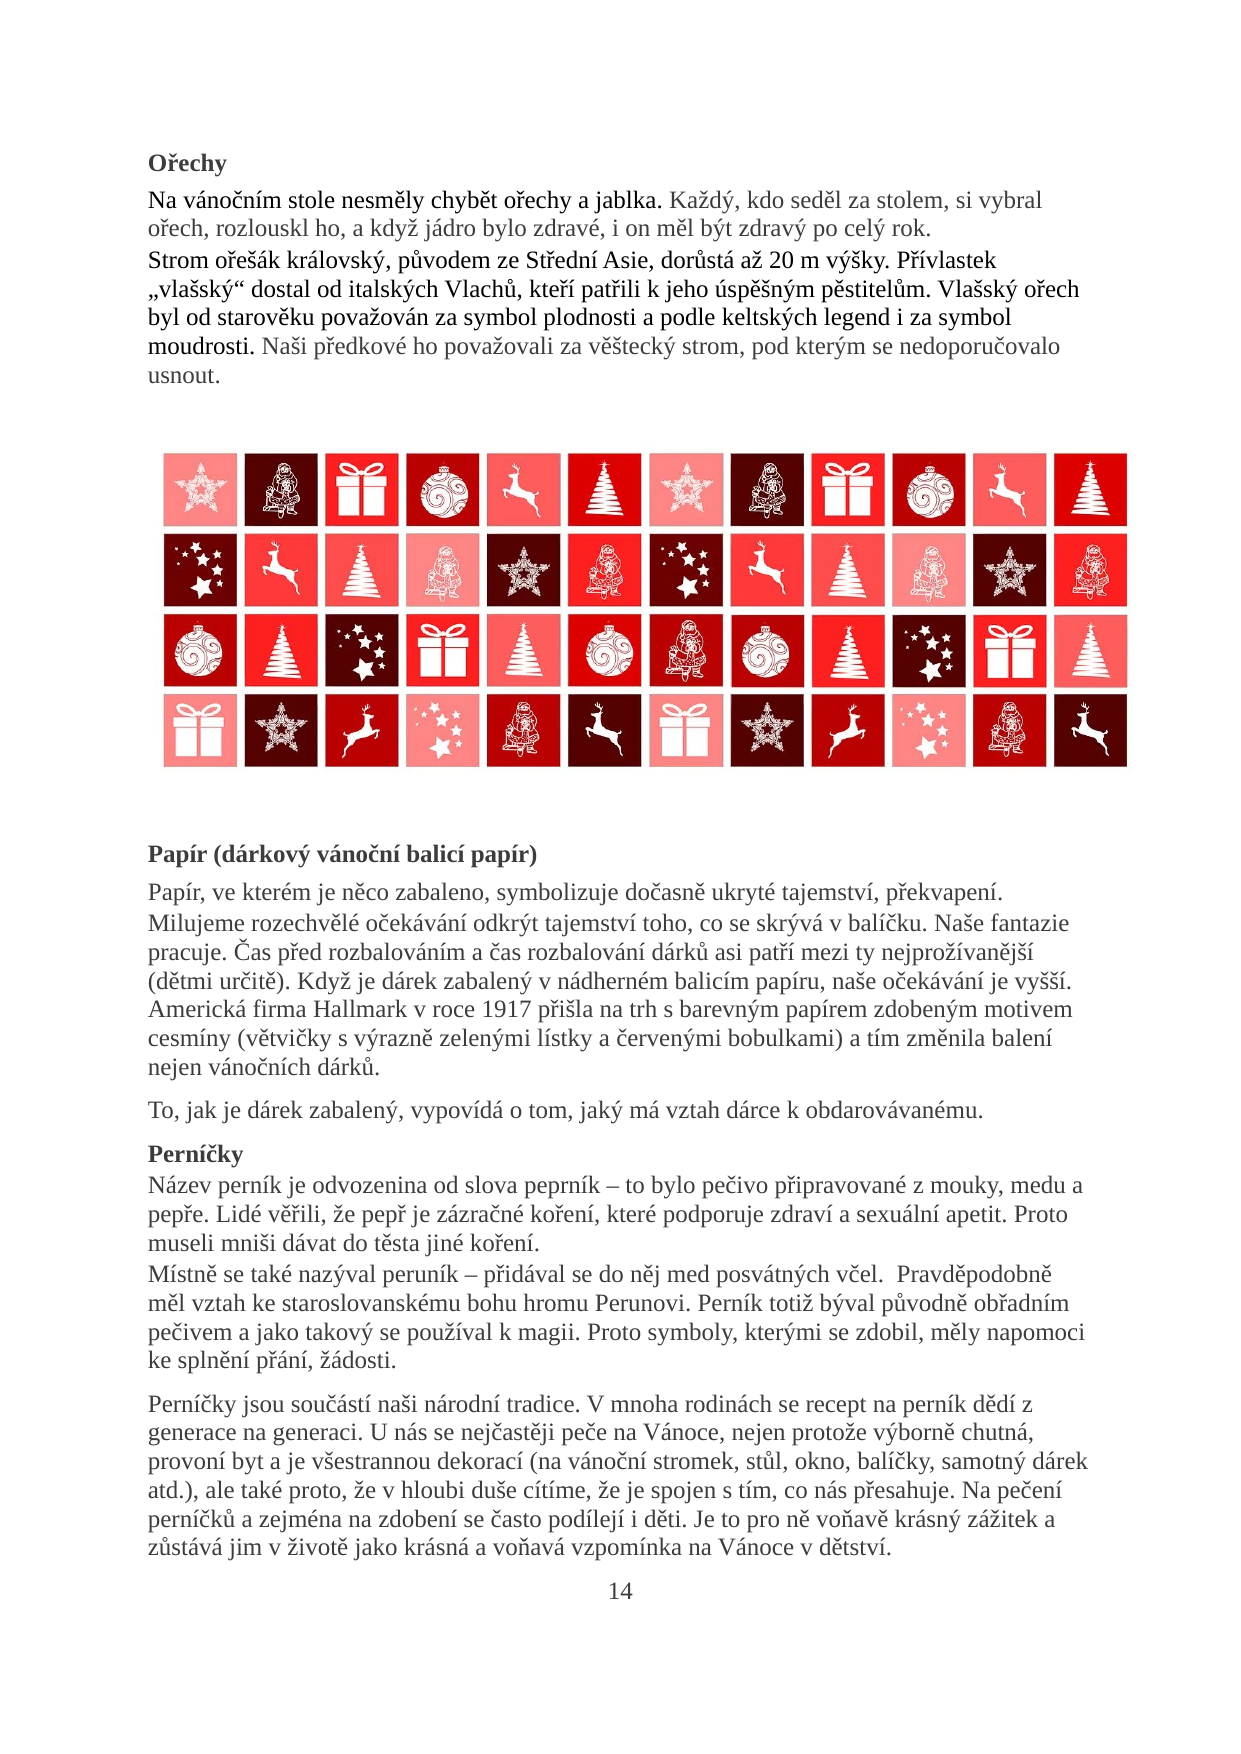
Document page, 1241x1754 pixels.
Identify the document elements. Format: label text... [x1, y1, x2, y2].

text Papír (dárkový vánoční balicí papír) [148, 839, 1093, 868]
text Na vánočním stole nesměly chybět ořechy a jablka. Každý, kdo seděl za stolem, si vybral ořech, rozlouskl ho, a když jádro bylo zdravé, i on měl být zdravý po celý rok. [148, 185, 1093, 242]
text Ořechy [148, 148, 1093, 176]
text Milujeme rozechvělé očekávání odkrýt tajemství toho, co se skrývá v balíčku. Naše fantazie pracuje. Čas před rozbalováním a čas rozbalování dárků asi patří mezi ty nejprožívanější (dětmi určitě). Když je dárek zabalený v nádherném balicím papíru, naše očekávání je vyšší. Americká firma Hallmark v roce 1917 přišla na trh s barevným papírem zdobeným motivem cesmíny (větvičky s výrazně zelenými lístky a červenými bobulkami) a tím změnila balení nejen vánočních dárků. [148, 908, 1093, 1081]
picture [143, 436, 1148, 785]
text Strom ořešák královský, původem ze Střední Asie, dorůstá až 20 m výšky. Přívlastek „vlašský“ dostal od italských Vlachů, kteří patřili k jeho úspěšným pěstitelům. Vlašský ořech byl od starověku považován za symbol plodnosti a podle keltských legend i za symbol moudrosti. Naši předkové ho považovali za věštecký strom, pod kterým se nedoporučovalo usnout. [148, 245, 1093, 389]
text Místně se také nazýval peruník – přidával se do něj med posvátných včel. Pravděpodobně měl vztah ke staroslovanskému bohu hromu Perunovi. Perník totiž býval původně obřadním pečivem a jako takový se používal k magii. Proto symboly, kterými se zdobil, měly napomoci ke splnění přání, žádosti. [148, 1259, 1093, 1374]
text Perníčky [148, 1139, 1093, 1167]
text 14 [148, 1576, 1093, 1604]
text To, jak je dárek zabalený, vypovídá o tom, jaký má vztah dárce k obdarovávanému. [148, 1095, 1093, 1124]
text Perníčky jsou součástí naši národní tradice. V mnoha rodinách se recept na perník dědí z generace na generaci. U nás se nejčastěji peče na Vánoce, nejen protože výborně chutná, provoní byt a je všestrannou dekorací (na vánoční stromek, stůl, okno, balíčky, samotný dárek atd.), ale také proto, že v hloubi duše cítíme, že je spojen s tím, co nás přesahuje. Na pečení perníčků a zejména na zdobení se často podílejí i děti. Je to pro ně voňavě krásný zážitek a zůstává jim v životě jako krásná a voňavá vzpomínka na Vánoce v dětství. [148, 1389, 1093, 1561]
text Papír, ve kterém je něco zabaleno, symbolizuje dočasně ukryté tajemství, překvapení. [148, 877, 1093, 906]
text Název perník je odvozenina od slova peprník – to bylo pečivo připravované z mouky, medu a pepře. Lidé věřili, že pepř je zázračné koření, které podporuje zdraví a sexuální apetit. Proto museli mniši dávat do těsta jiné koření. [148, 1170, 1093, 1256]
